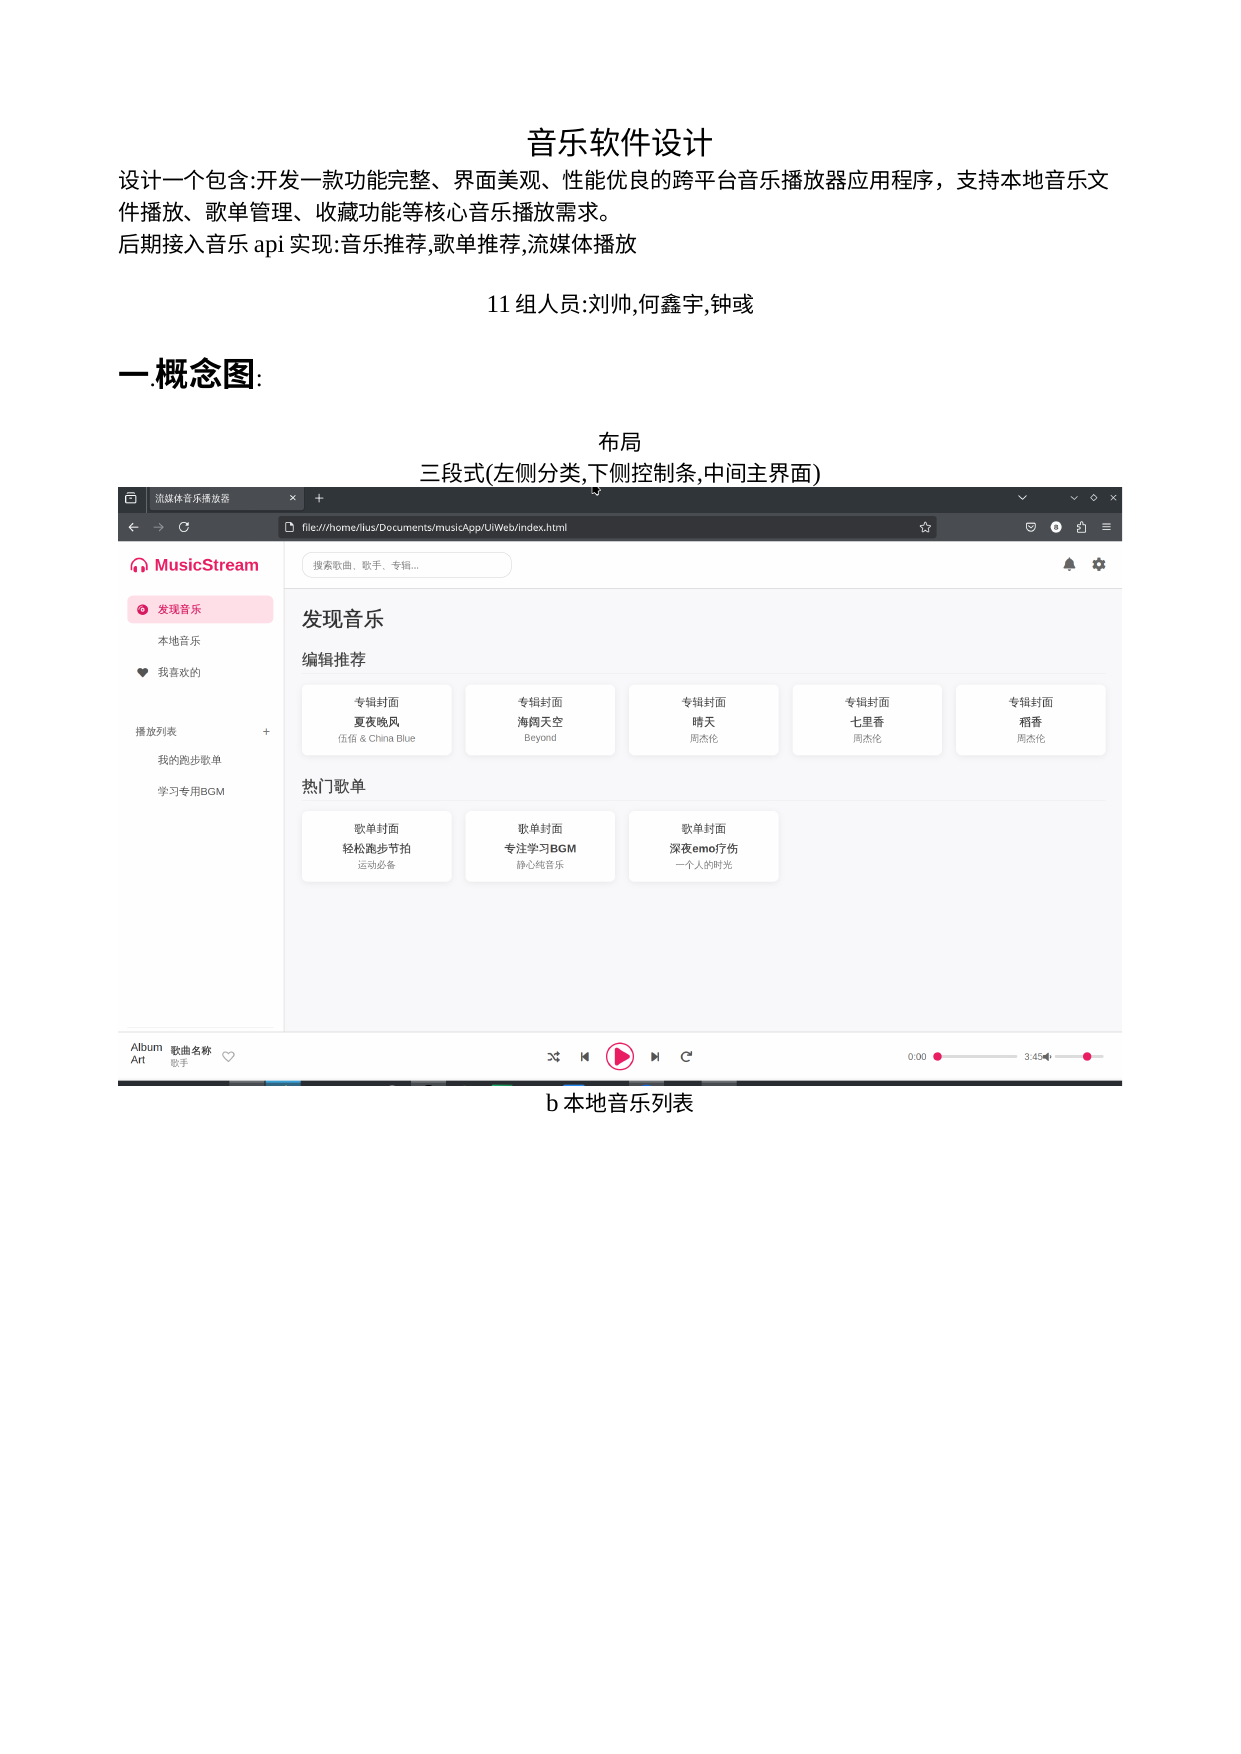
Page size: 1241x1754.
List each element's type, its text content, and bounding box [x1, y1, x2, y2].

text 11组人员:刘帅,何鑫宇,钟彧 [118, 287, 1122, 319]
text 设计一个包含:开发一款功能完整、界面美观、性能优良的跨平台音乐播放器应用程序，支持本地音乐文件播放、歌单管理、收藏功能等核心音乐播放需求。 [118, 163, 1122, 227]
text 音乐软件设计 [118, 118, 1122, 163]
text 一.概念图: [118, 347, 1122, 396]
picture [118, 487, 1123, 1086]
text 三段式(左侧分类,下侧控制条,中间主界面) [118, 456, 1122, 487]
text 后期接入音乐api实现:音乐推荐,歌单推荐,流媒体播放 [118, 227, 1122, 258]
text b本地音乐列表 [118, 1086, 1122, 1117]
text 布局 [118, 424, 1122, 456]
